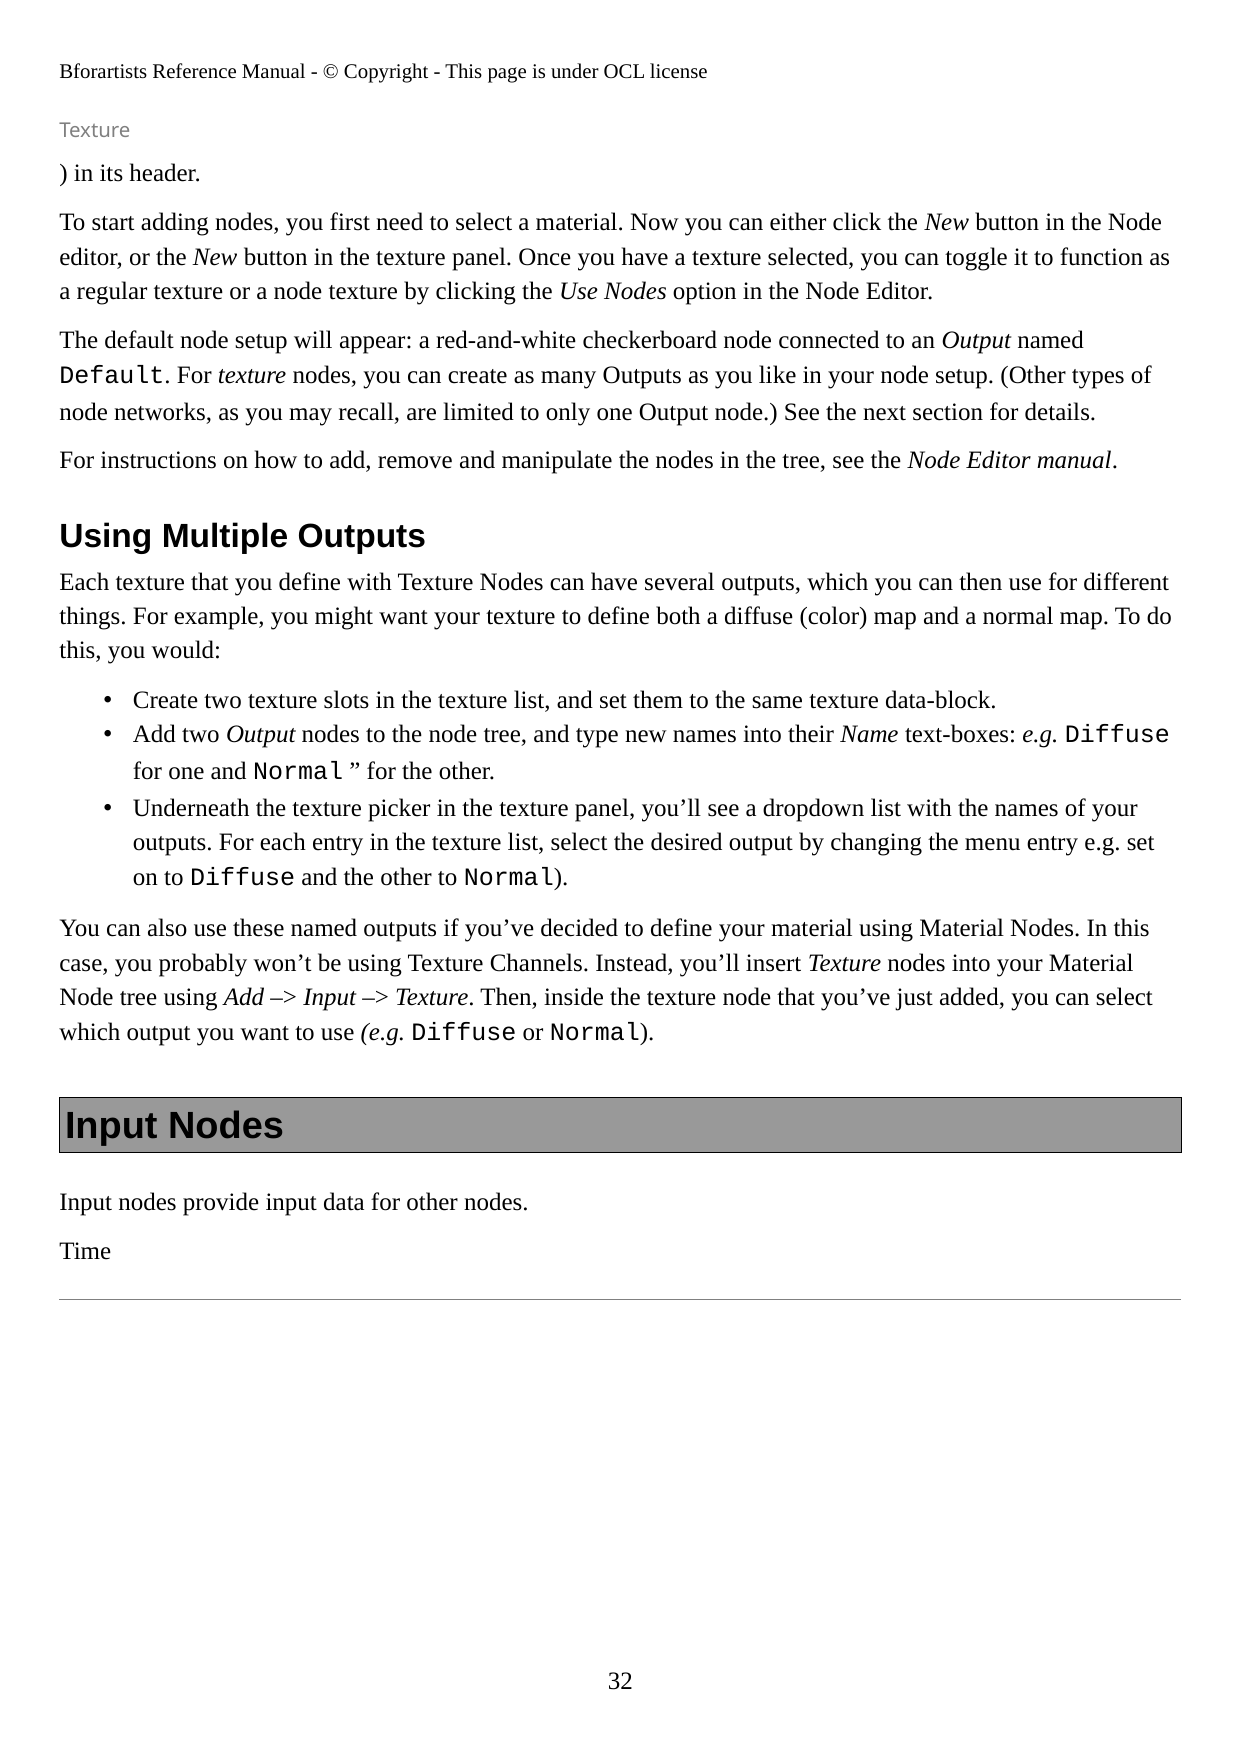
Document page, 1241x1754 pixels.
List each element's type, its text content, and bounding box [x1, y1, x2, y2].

text ) in its header. [59, 158, 1181, 187]
text Time [59, 1236, 1181, 1264]
text To start adding nodes, you first need to select a material. Now you can either click the New button in the Node editor, or the New button in the texture panel. Once you have a texture selected, you can toggle it to function as a regular texture or a node texture by clicking the Use Nodes option in the Node Editor. [59, 207, 1181, 305]
text Input nodes provide input data for other nodes. [59, 1187, 1181, 1216]
text For instructions on how to add, remove and manipulate the nodes in the tree, see the Node Editor manual. [59, 446, 1181, 474]
subtitle Using Multiple Outputs [59, 516, 1181, 554]
list Underneath the texture picker in the texture panel, you’ll see a dropdown list with the names of your outputs. For each entry in the texture list, select the desired output by changing the menu entry e.g. set on to Diffuse and the other to Normal). [103, 793, 1181, 892]
text You can also use these named outputs if you’ve decided to define your material using Material Nodes. In this case, you probably won’t be using Texture Channels. Instead, you’ll insert Texture nodes into your Material Node tree using Add –> Input –> Texture. Then, inside the texture node that you’ve just added, you can select which output you want to use (e.g. Diffuse or Normal). [59, 913, 1181, 1047]
text The default node setup will appear: a red-and-white checkerboard node connected to an Output named Default. For texture nodes, you can create as many Outputs as you like in your node setup. (Other types of node networks, as you may recall, are limited to only one Output node.) See the next section for details. [59, 326, 1181, 425]
text Texture [59, 113, 1181, 144]
list Add two Output nodes to the node tree, and type new names into their Name text-boxes: e.g. Diffuse for one and Normal ” for the other. [103, 719, 1181, 787]
table_header Input Nodes [60, 1098, 1181, 1152]
list Create two texture slots in the texture list, and set them to the same texture data-block. [103, 685, 1181, 713]
text Each texture that you define with Texture Nodes can have several outputs, which you can then use for different things. For example, you might want your texture to define both a diffuse (color) map and a normal map. To do this, you would: [59, 567, 1181, 664]
